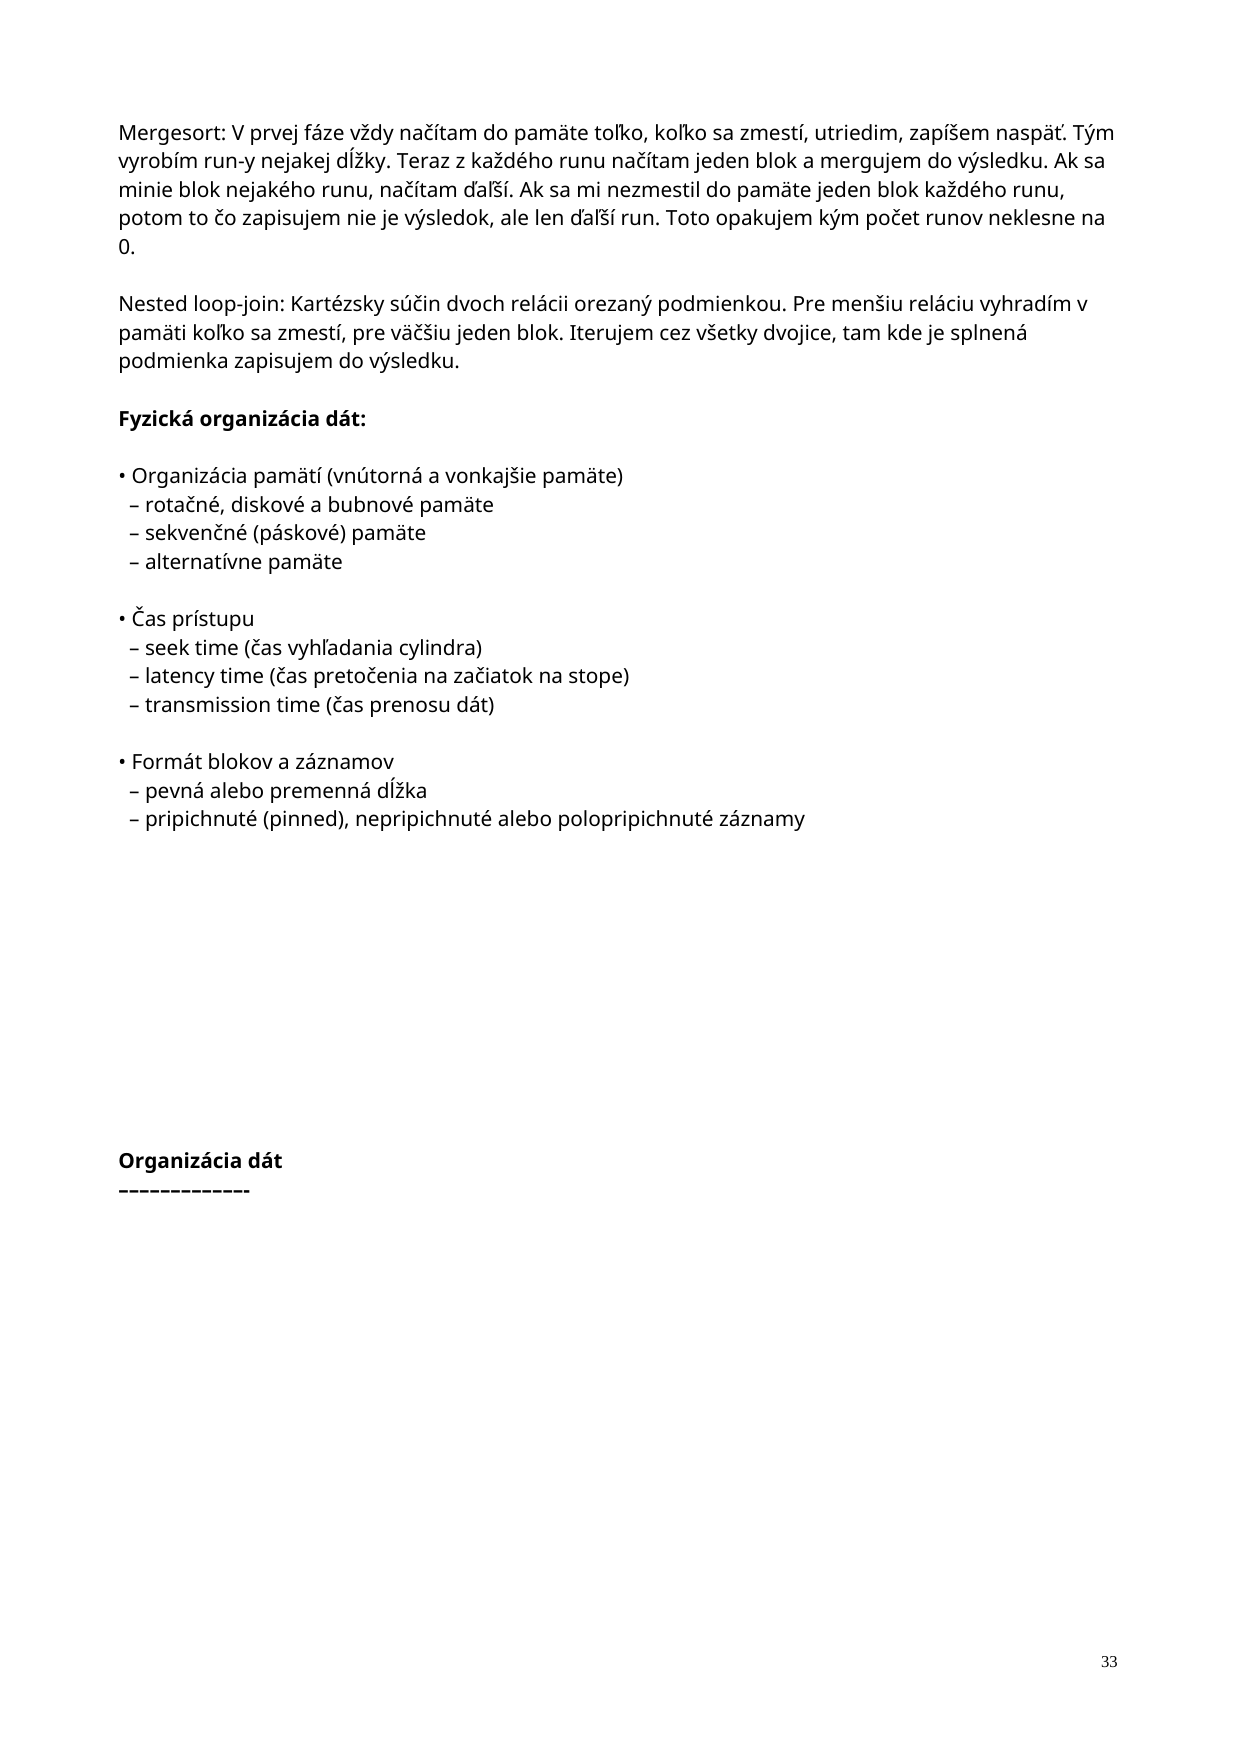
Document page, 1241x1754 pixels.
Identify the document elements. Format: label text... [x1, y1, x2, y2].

text Fyzická organizácia dát: [118, 404, 1122, 432]
text • Čas prístupu – seek time (čas vyhľadania cylindra) – latency time (čas pretočenia na začiatok na stope) – transmission time (čas prenosu dát) [118, 604, 1122, 718]
text • Formát blokov a záznamov – pevná alebo premenná dĺžka – pripichnuté (pinned), nepripichnuté alebo polopripichnuté záznamy [118, 747, 1122, 833]
text Nested loop-join: Kartézsky súčin dvoch relácii orezaný podmienkou. Pre menšiu reláciu vyhradím v pamäti koľko sa zmestí, pre väčšiu jeden blok. Iterujem cez všetky dvojice, tam kde je splnená podmienka zapisujem do výsledku. [118, 289, 1122, 375]
text • Organizácia pamätí (vnútorná a vonkajšie pamäte) – rotačné, diskové a bubnové pamäte – sekvenčné (páskové) pamäte – alternatívne pamäte [118, 462, 1122, 575]
text Mergesort: V prvej fáze vždy načítam do pamäte toľko, koľko sa zmestí, utriedim, zapíšem naspäť. Tým vyrobím run-y nejakej dĺžky. Teraz z každého runu načítam jeden blok a mergujem do výsledku. Ak sa minie blok nejakého runu, načítam ďaľší. Ak sa mi nezmestil do pamäte jeden blok každého runu, potom to čo zapisujem nie je výsledok, ale len ďaľší run. Toto opakujem kým počet runov neklesne na 0. [118, 118, 1122, 260]
text Organizácia dát [118, 1146, 1122, 1175]
text ––––––––––––- [118, 1175, 1122, 1203]
